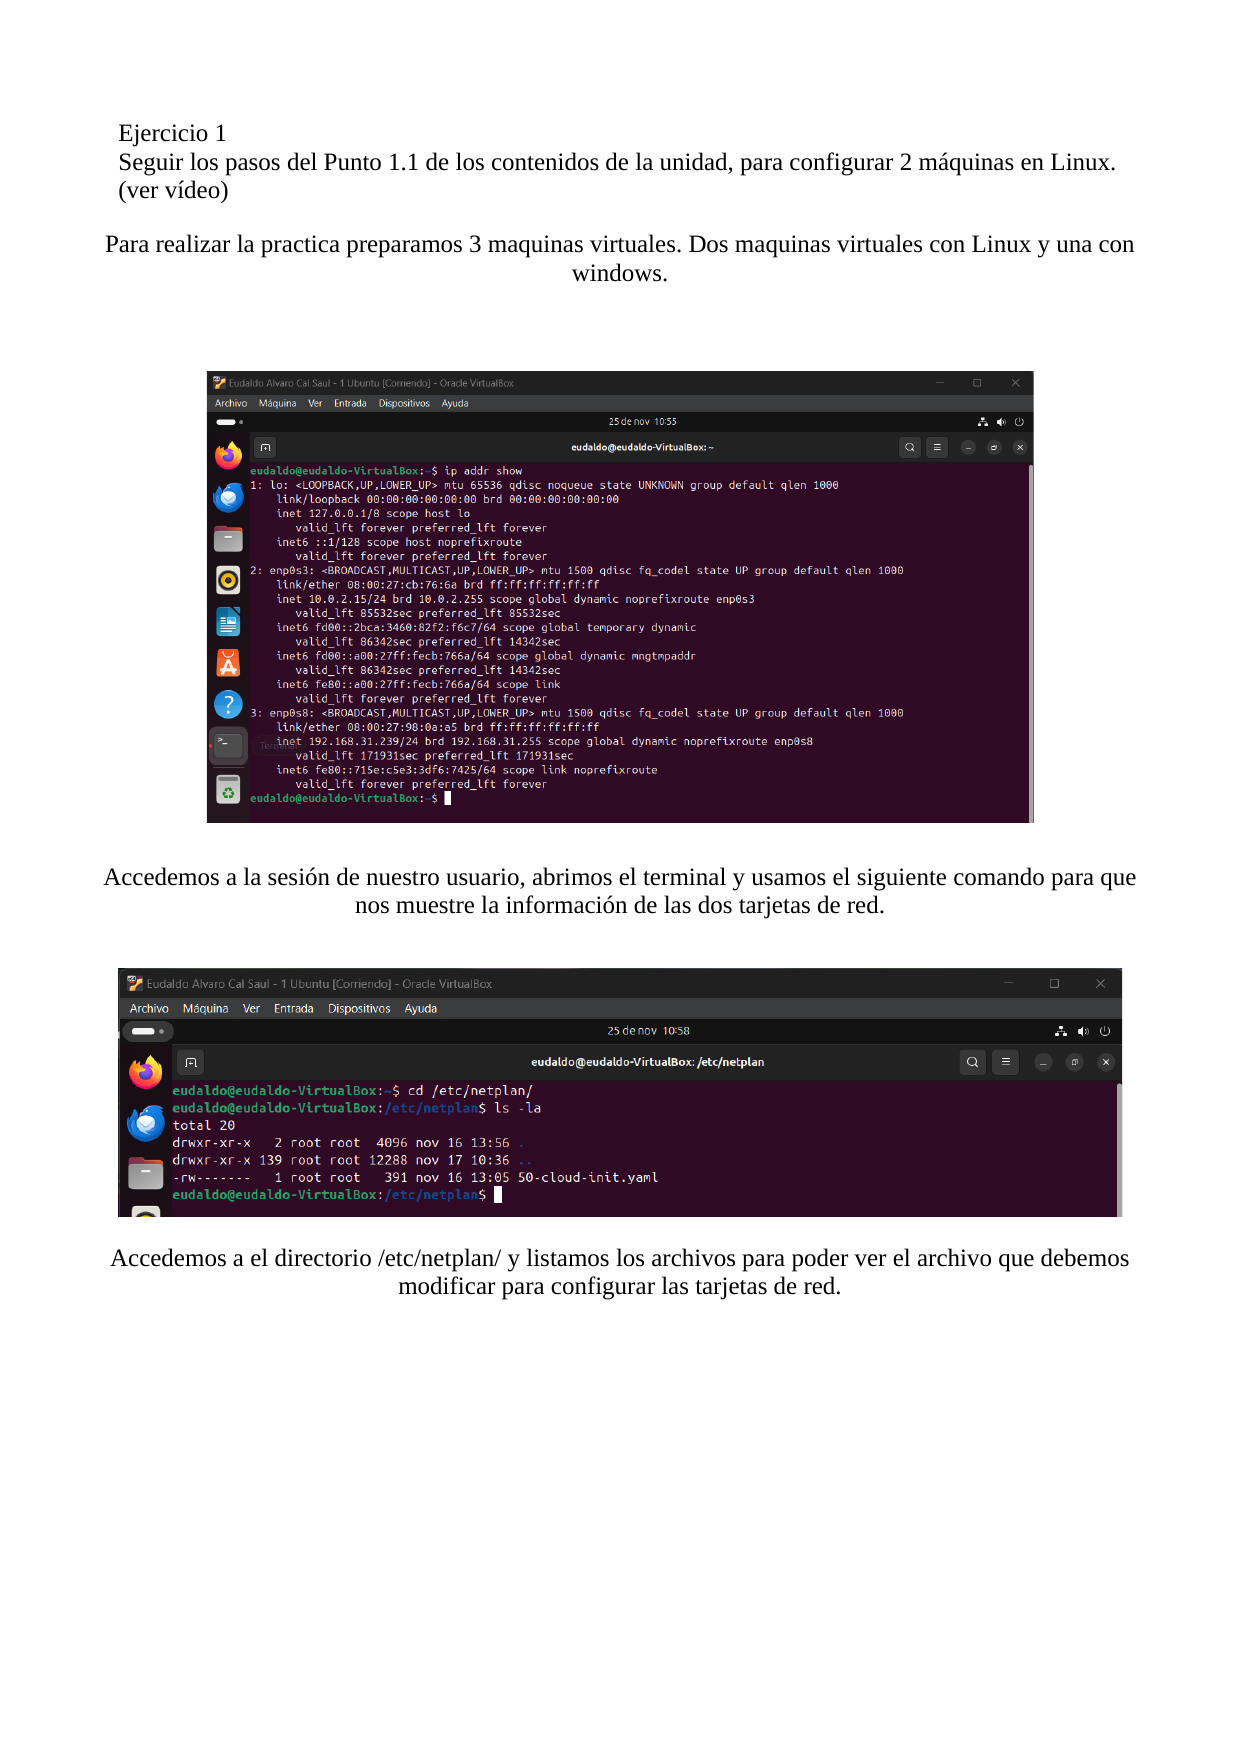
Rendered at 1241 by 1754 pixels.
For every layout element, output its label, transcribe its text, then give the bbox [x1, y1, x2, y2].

picture [118, 968, 1123, 1217]
text Seguir los pasos del Punto 1.1 de los contenidos de la unidad, para configurar 2 máquinas en Linux. (ver vídeo) [118, 147, 1122, 204]
text Ejercicio 1 [118, 118, 1122, 147]
picture [206, 371, 1034, 823]
